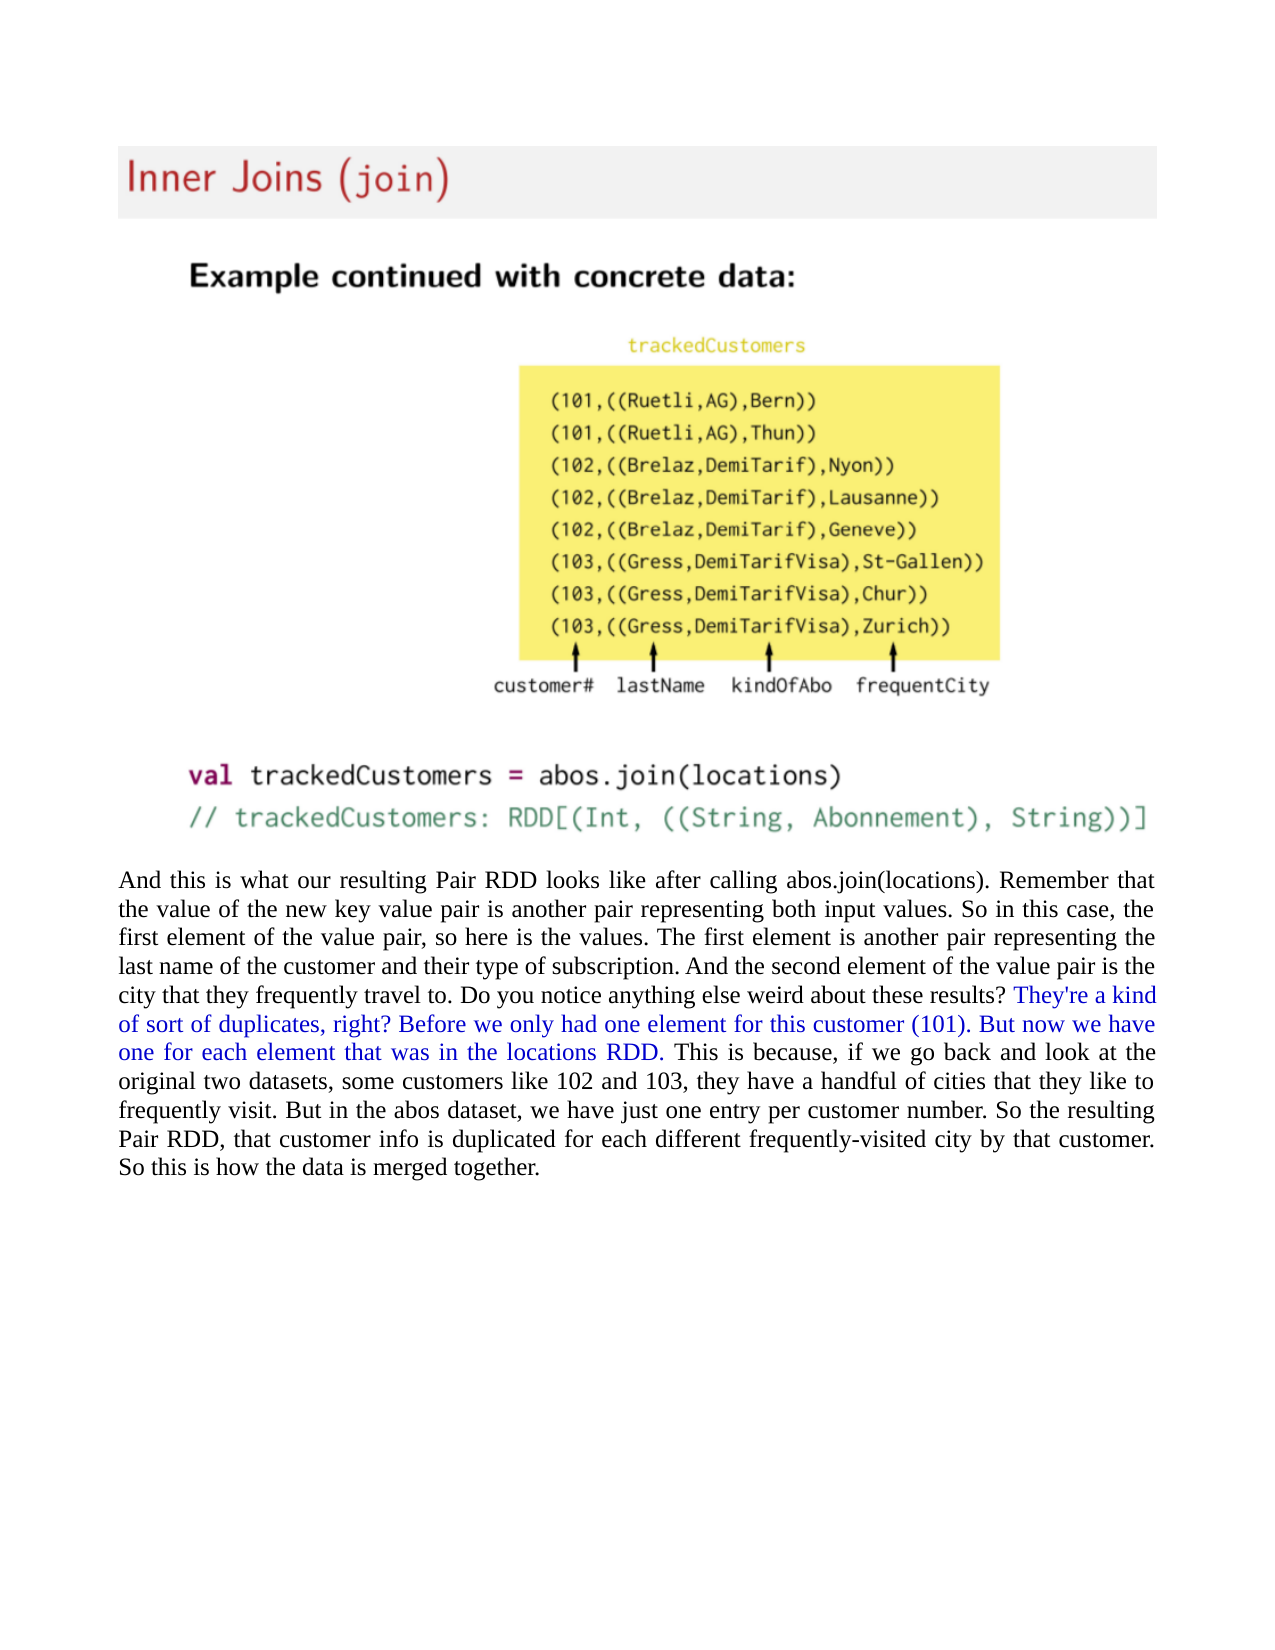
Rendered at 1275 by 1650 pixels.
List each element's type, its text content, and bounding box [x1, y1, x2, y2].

text And this is what our resulting Pair RDD looks like after calling abos.join(locations). Remember that the value of the new key value pair is another pair representing both input values. So in this case, the first element of the value pair, so here is the values. The first element is another pair representing the last name of the customer and their type of subscription. And the second element of the value pair is the city that they frequently travel to. Do you notice anything else weird about these results? They're a kind of sort of duplicates, right? Before we only had one element for this customer (101). But now we have one for each element that was in the locations RDD. This is because, if we go back and look at the original two datasets, some customers like 102 and 103, they have a handful of cities that they like to frequently visit. But in the abos dataset, we have just one entry per customer number. So the resulting Pair RDD, that customer info is duplicated for each different frequently-visited city by that customer. So this is how the data is merged together. [118, 865, 1157, 1181]
picture [118, 146, 1157, 837]
